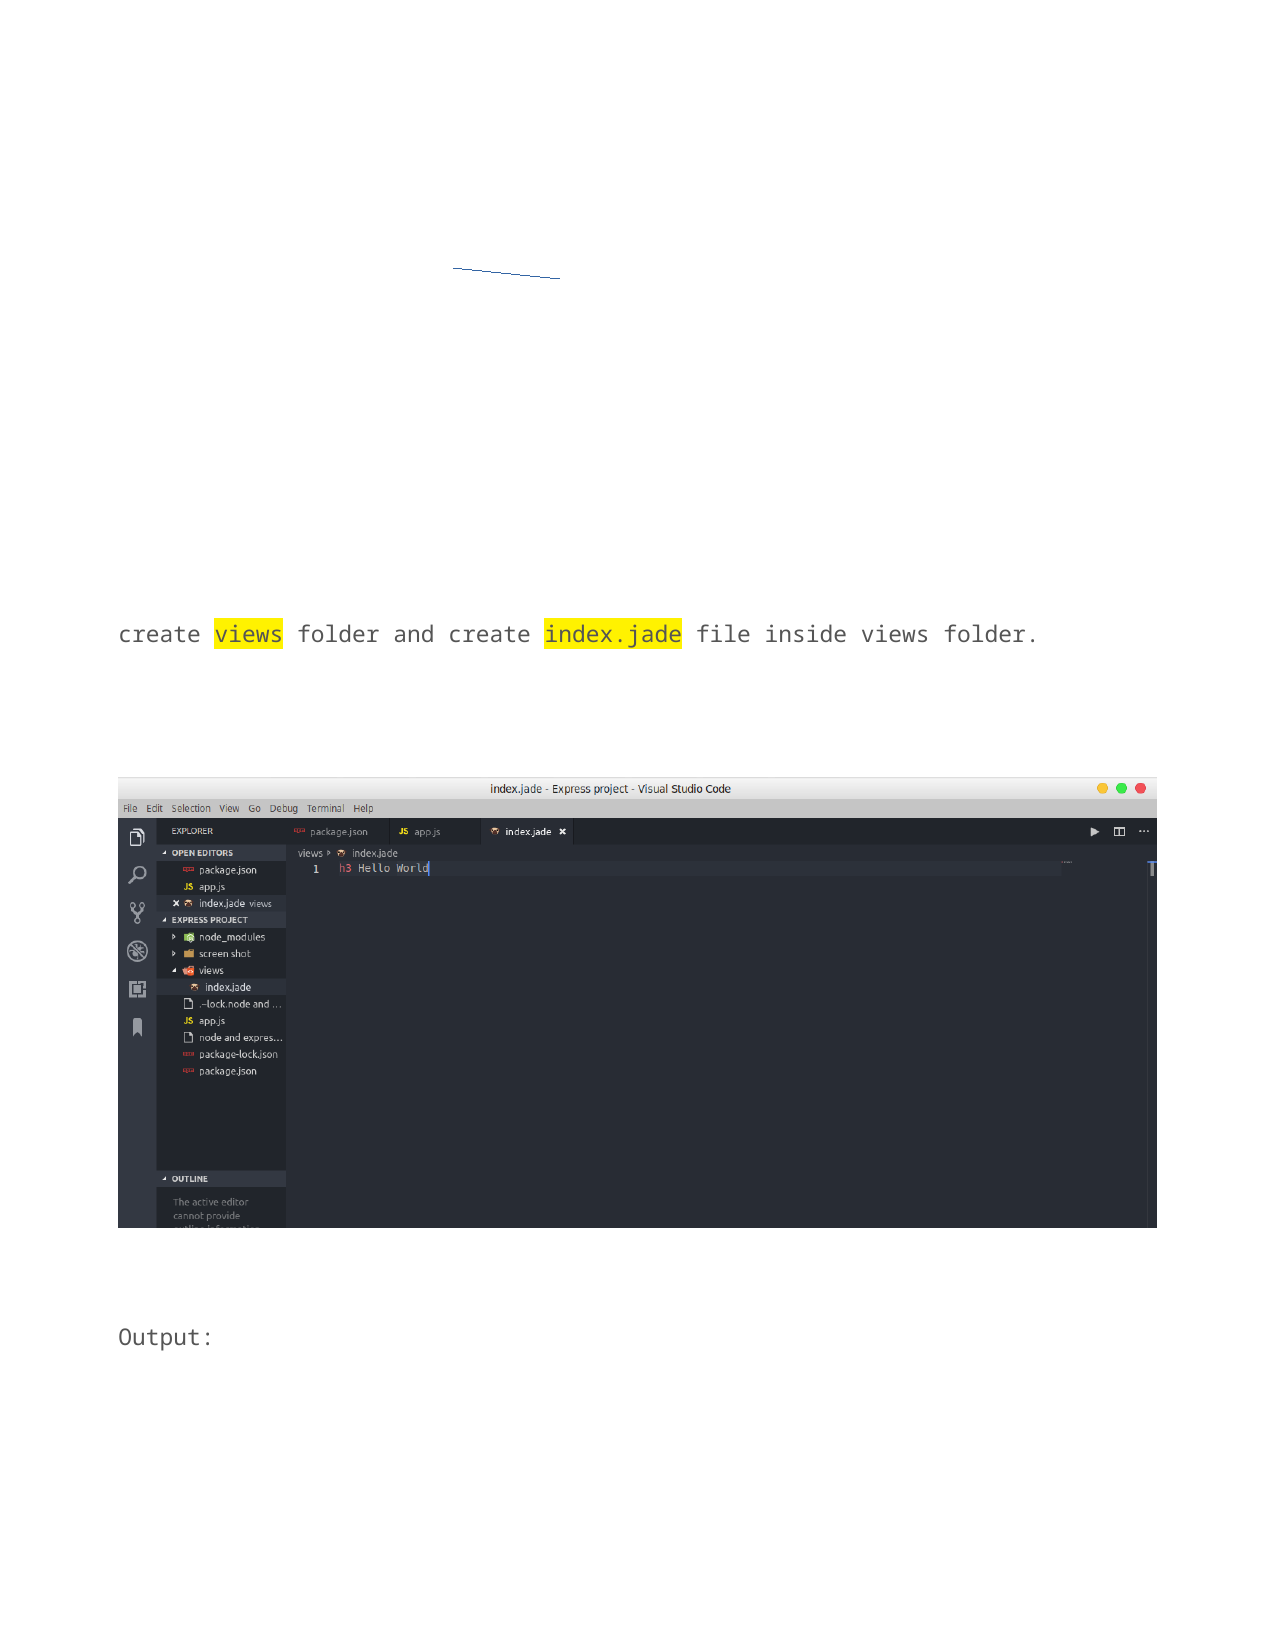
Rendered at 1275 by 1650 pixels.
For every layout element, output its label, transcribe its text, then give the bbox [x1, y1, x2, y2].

text Output: [118, 1321, 1157, 1353]
text create views folder and create index.jade file inside views folder. [118, 618, 1157, 649]
picture [118, 777, 1133, 1228]
